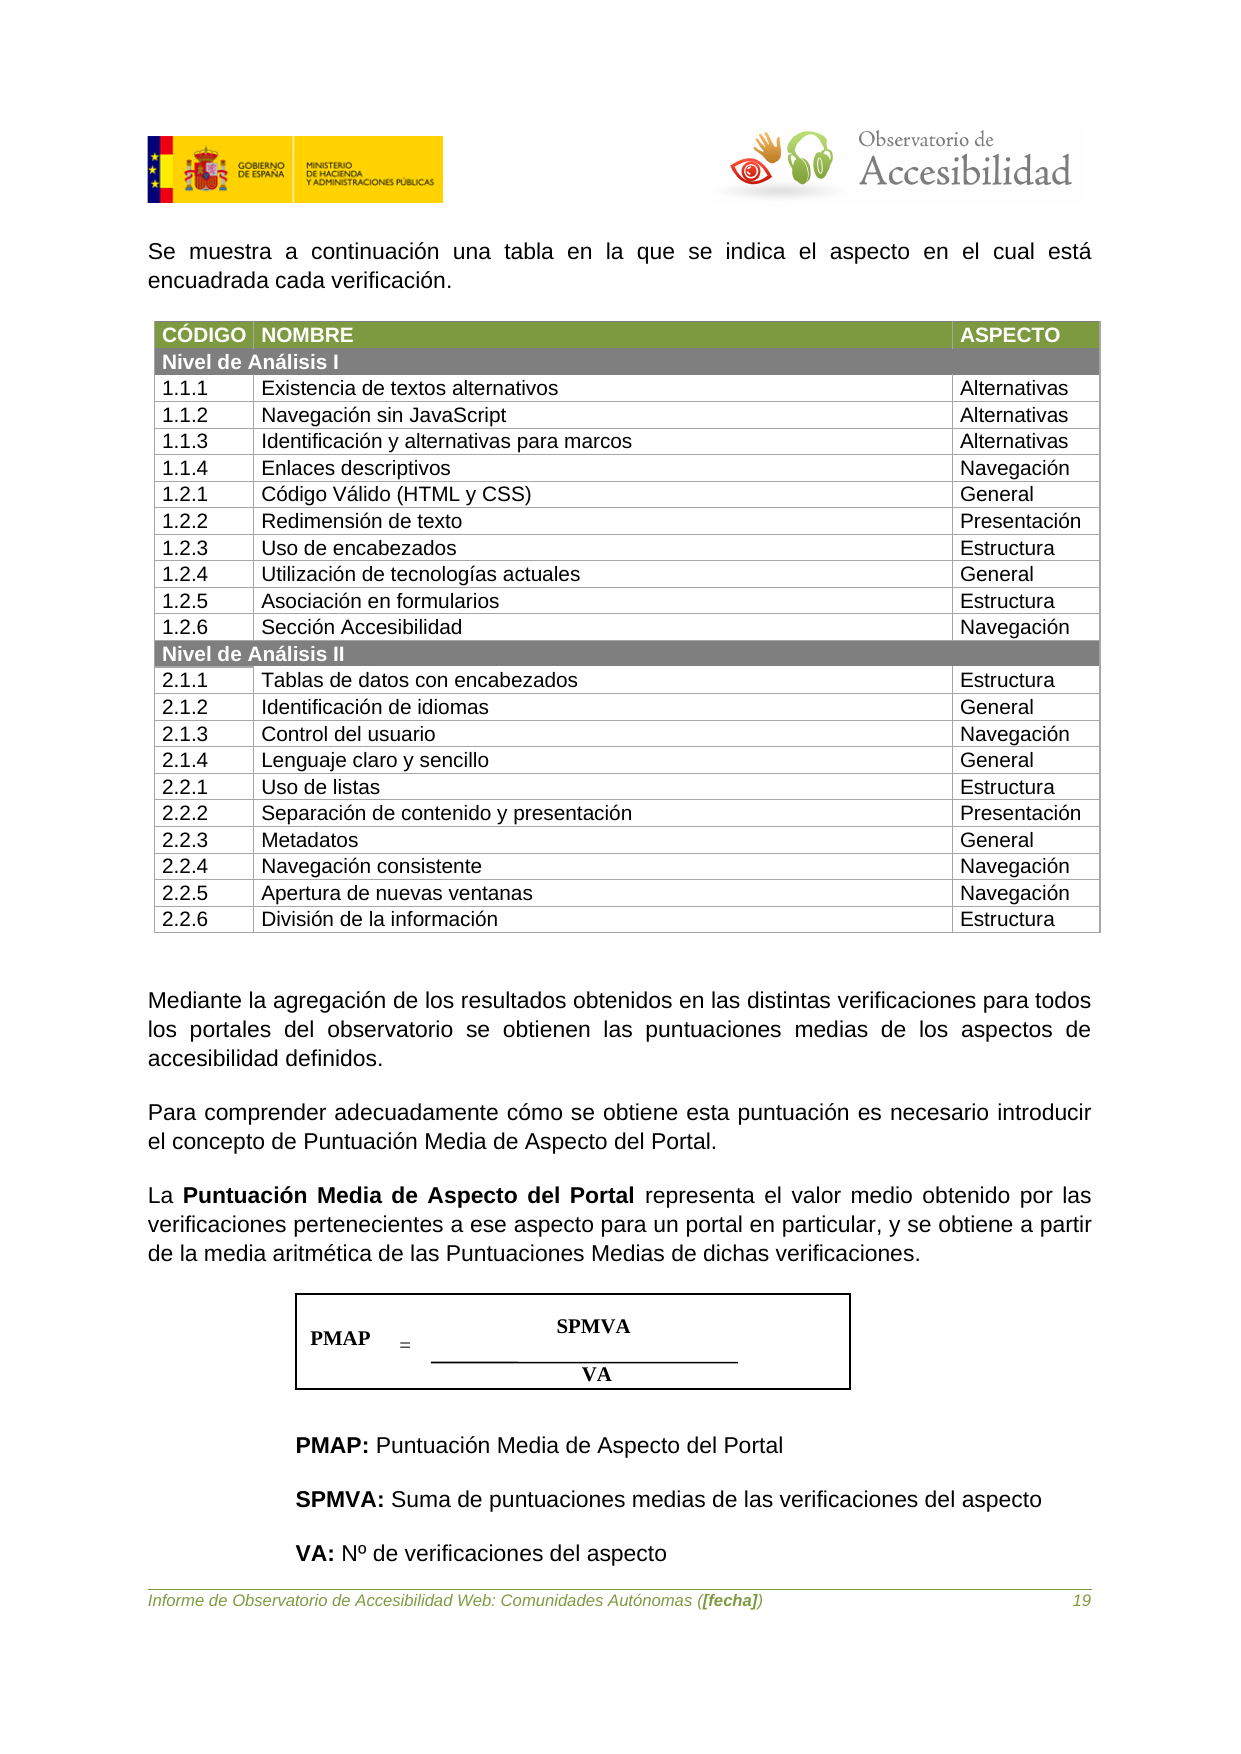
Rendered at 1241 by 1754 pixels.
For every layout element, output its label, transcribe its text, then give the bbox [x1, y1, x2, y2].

table_cell 2.1.2 [155, 694, 253, 719]
table_cell Tablas de datos con encabezados [254, 666, 952, 693]
table_cell Lenguaje claro y sencillo [254, 747, 952, 773]
table_cell División de la información [254, 907, 952, 932]
table_cell 1.1.4 [155, 455, 253, 481]
table_header CÓDIGO [155, 322, 253, 348]
table_cell 2.1.4 [155, 747, 253, 773]
table_cell Código Válido (HTML y CSS) [254, 482, 952, 507]
table_cell Estructura [953, 907, 1099, 932]
table_cell 1.2.2 [155, 508, 253, 534]
text PMAP: Puntuación Media de Aspecto del Portal [295, 1432, 1092, 1459]
picture [147, 136, 443, 203]
table_cell Navegación [953, 455, 1099, 481]
table_cell Sección Accesibilidad [254, 614, 952, 640]
table_cell Alternativas [953, 402, 1099, 427]
table_cell Estructura [953, 588, 1099, 613]
table_cell Estructura [953, 774, 1099, 799]
table_cell Uso de encabezados [254, 535, 952, 560]
table_cell 1.1.1 [155, 375, 253, 401]
text La Puntuación Media de Aspecto del Portal representa el valor medio obtenido por las verificaciones pertenecientes a ese aspecto para un portal en particular, y se obtiene a partir de la media aritmética de las Puntuaciones Medias de dichas verificaciones. [148, 1182, 1092, 1266]
table_cell Identificación y alternativas para marcos [254, 429, 952, 454]
text VA: Nº de verificaciones del aspecto [295, 1540, 1092, 1567]
table_cell Navegación [953, 614, 1099, 640]
table_cell 2.1.3 [155, 721, 253, 746]
table_cell Enlaces descriptivos [254, 455, 952, 481]
table_cell Redimensión de texto [254, 508, 952, 534]
table_cell 2.1.1 [155, 668, 253, 693]
table_cell Utilización de tecnologías actuales [254, 561, 952, 587]
text Mediante la agregación de los resultados obtenidos en las distintas verificaciones para todos los portales del observatorio se obtienen las puntuaciones medias de los aspectos de accesibilidad definidos. [148, 987, 1092, 1071]
table_cell Navegación sin JavaScript [254, 402, 952, 427]
table_cell 2.2.5 [155, 880, 253, 906]
table_cell Asociación en formularios [254, 588, 952, 613]
table_cell Navegación [953, 854, 1099, 879]
text SPMVA: Suma de puntuaciones medias de las verificaciones del aspecto [295, 1486, 1092, 1513]
table_cell Alternativas [953, 375, 1099, 401]
text Se muestra a continuación una tabla en la que se indica el aspecto en el cual está encuadrada cada verificación. [148, 238, 1092, 293]
table_cell Separación de contenido y presentación [254, 800, 952, 826]
table_cell Metadatos [254, 827, 952, 852]
table_cell Alternativas [953, 429, 1099, 454]
table_cell Nivel de Análisis II [155, 641, 1099, 666]
table_cell General [953, 694, 1099, 719]
table_cell 1.2.4 [155, 561, 253, 587]
table_cell 1.1.2 [155, 402, 253, 427]
table_cell General [953, 747, 1099, 773]
table_cell 1.2.1 [155, 482, 253, 507]
text Para comprender adecuadamente cómo se obtiene esta puntuación es necesario introducir el concepto de Puntuación Media de Aspecto del Portal. [148, 1099, 1092, 1154]
table_cell Navegación consistente [254, 854, 952, 879]
table_cell 2.2.3 [155, 827, 253, 852]
picture [710, 122, 1086, 205]
table_cell Navegación [953, 721, 1099, 746]
table_cell Apertura de nuevas ventanas [254, 880, 952, 906]
table_cell Estructura [953, 666, 1099, 693]
table_cell Identificación de idiomas [254, 694, 952, 719]
table_cell 2.2.4 [155, 854, 253, 879]
table_cell 1.1.3 [155, 429, 253, 454]
table_cell Control del usuario [254, 721, 952, 746]
table_cell General [953, 561, 1099, 587]
table_cell Presentación [953, 508, 1099, 534]
table_cell General [953, 482, 1099, 507]
table_cell General [953, 827, 1099, 852]
table_cell Nivel de Análisis I [155, 349, 1099, 374]
table_cell 1.2.3 [155, 535, 253, 560]
table_cell Navegación [953, 880, 1099, 906]
table_cell 2.2.2 [155, 800, 253, 826]
table_cell 1.2.5 [155, 588, 253, 613]
table_cell Estructura [953, 535, 1099, 560]
table_cell Uso de listas [254, 774, 952, 799]
table_cell Presentación [953, 800, 1099, 826]
table_cell Existencia de textos alternativos [254, 375, 952, 401]
table_header ASPECTO [953, 322, 1099, 348]
table_cell 2.2.1 [155, 774, 253, 799]
table_header NOMBRE [254, 322, 952, 348]
table_cell 1.2.6 [155, 614, 253, 640]
table_cell 2.2.6 [155, 907, 253, 932]
